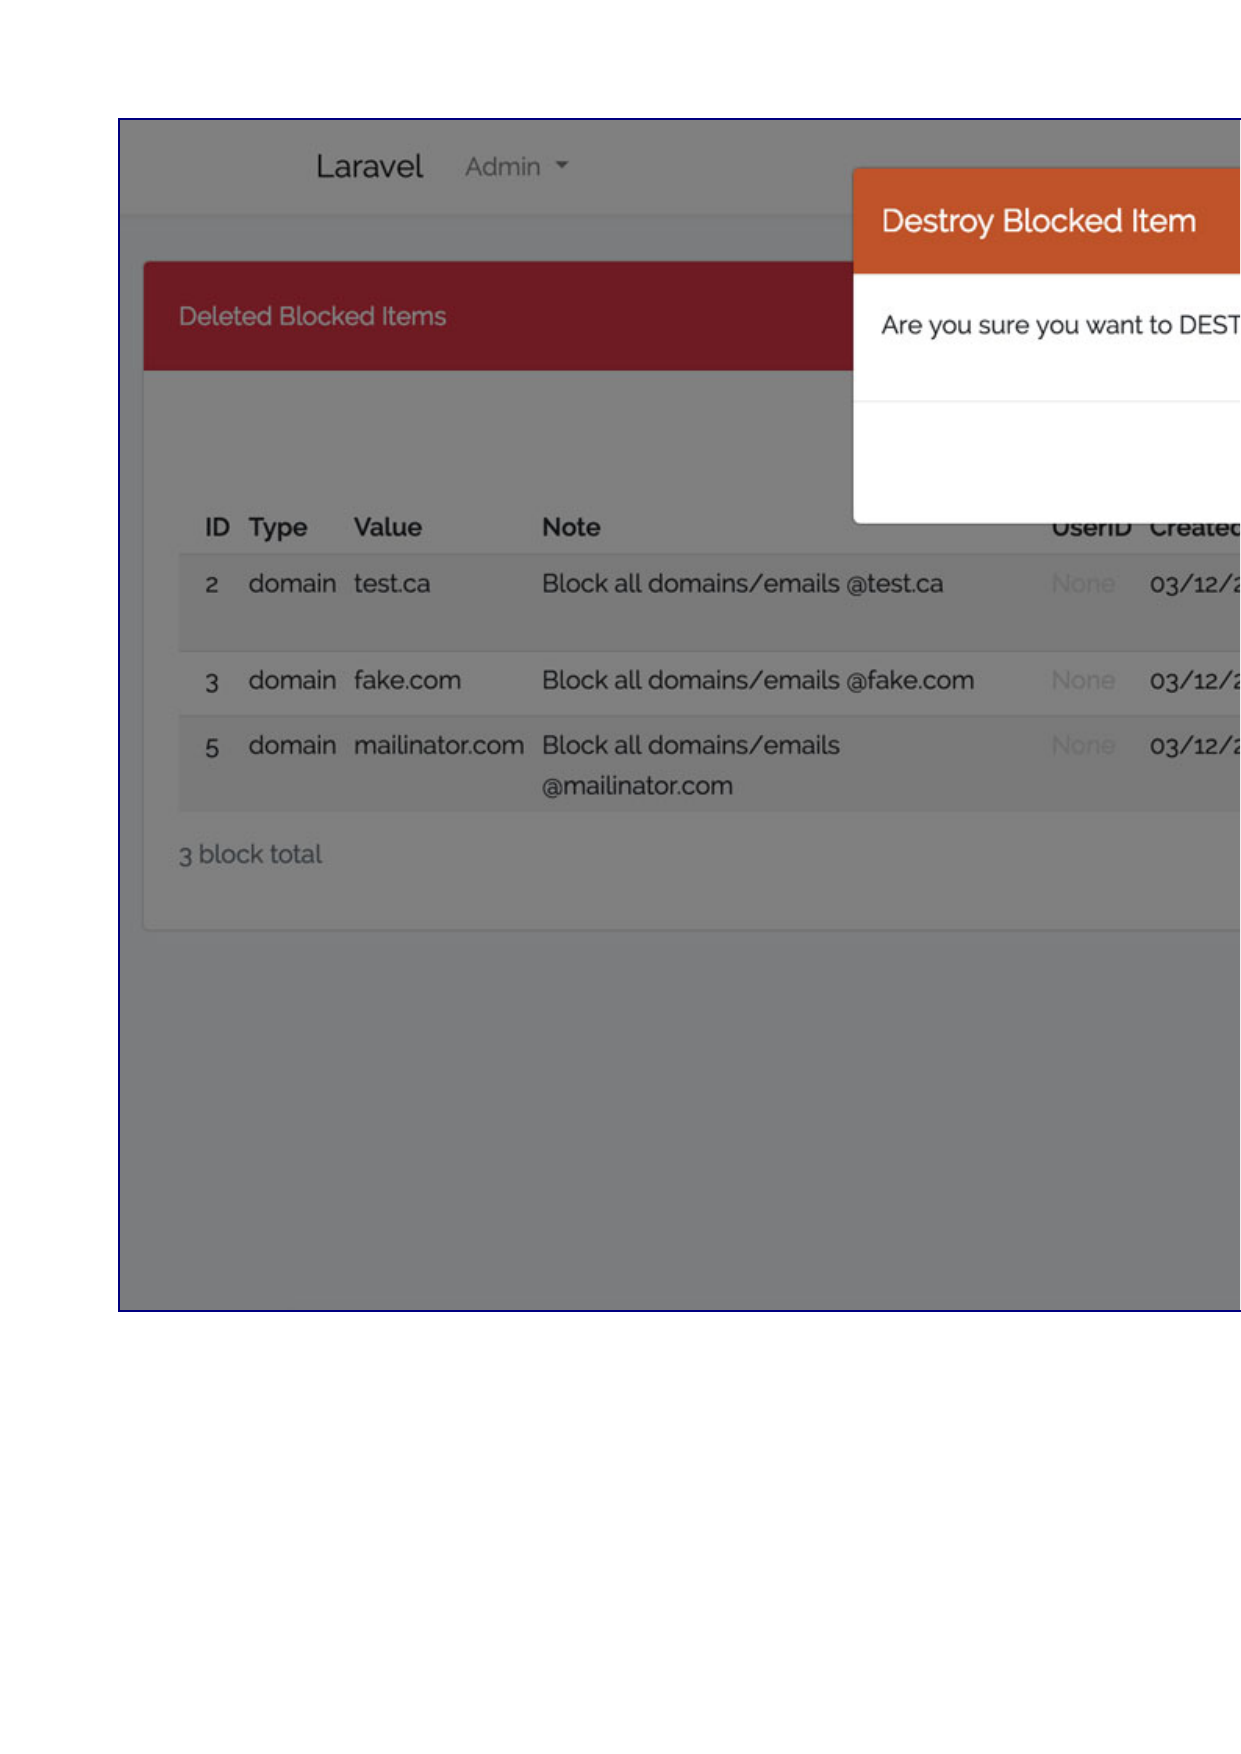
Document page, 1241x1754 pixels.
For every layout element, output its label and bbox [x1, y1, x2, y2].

picture [120, 120, 1241, 1310]
